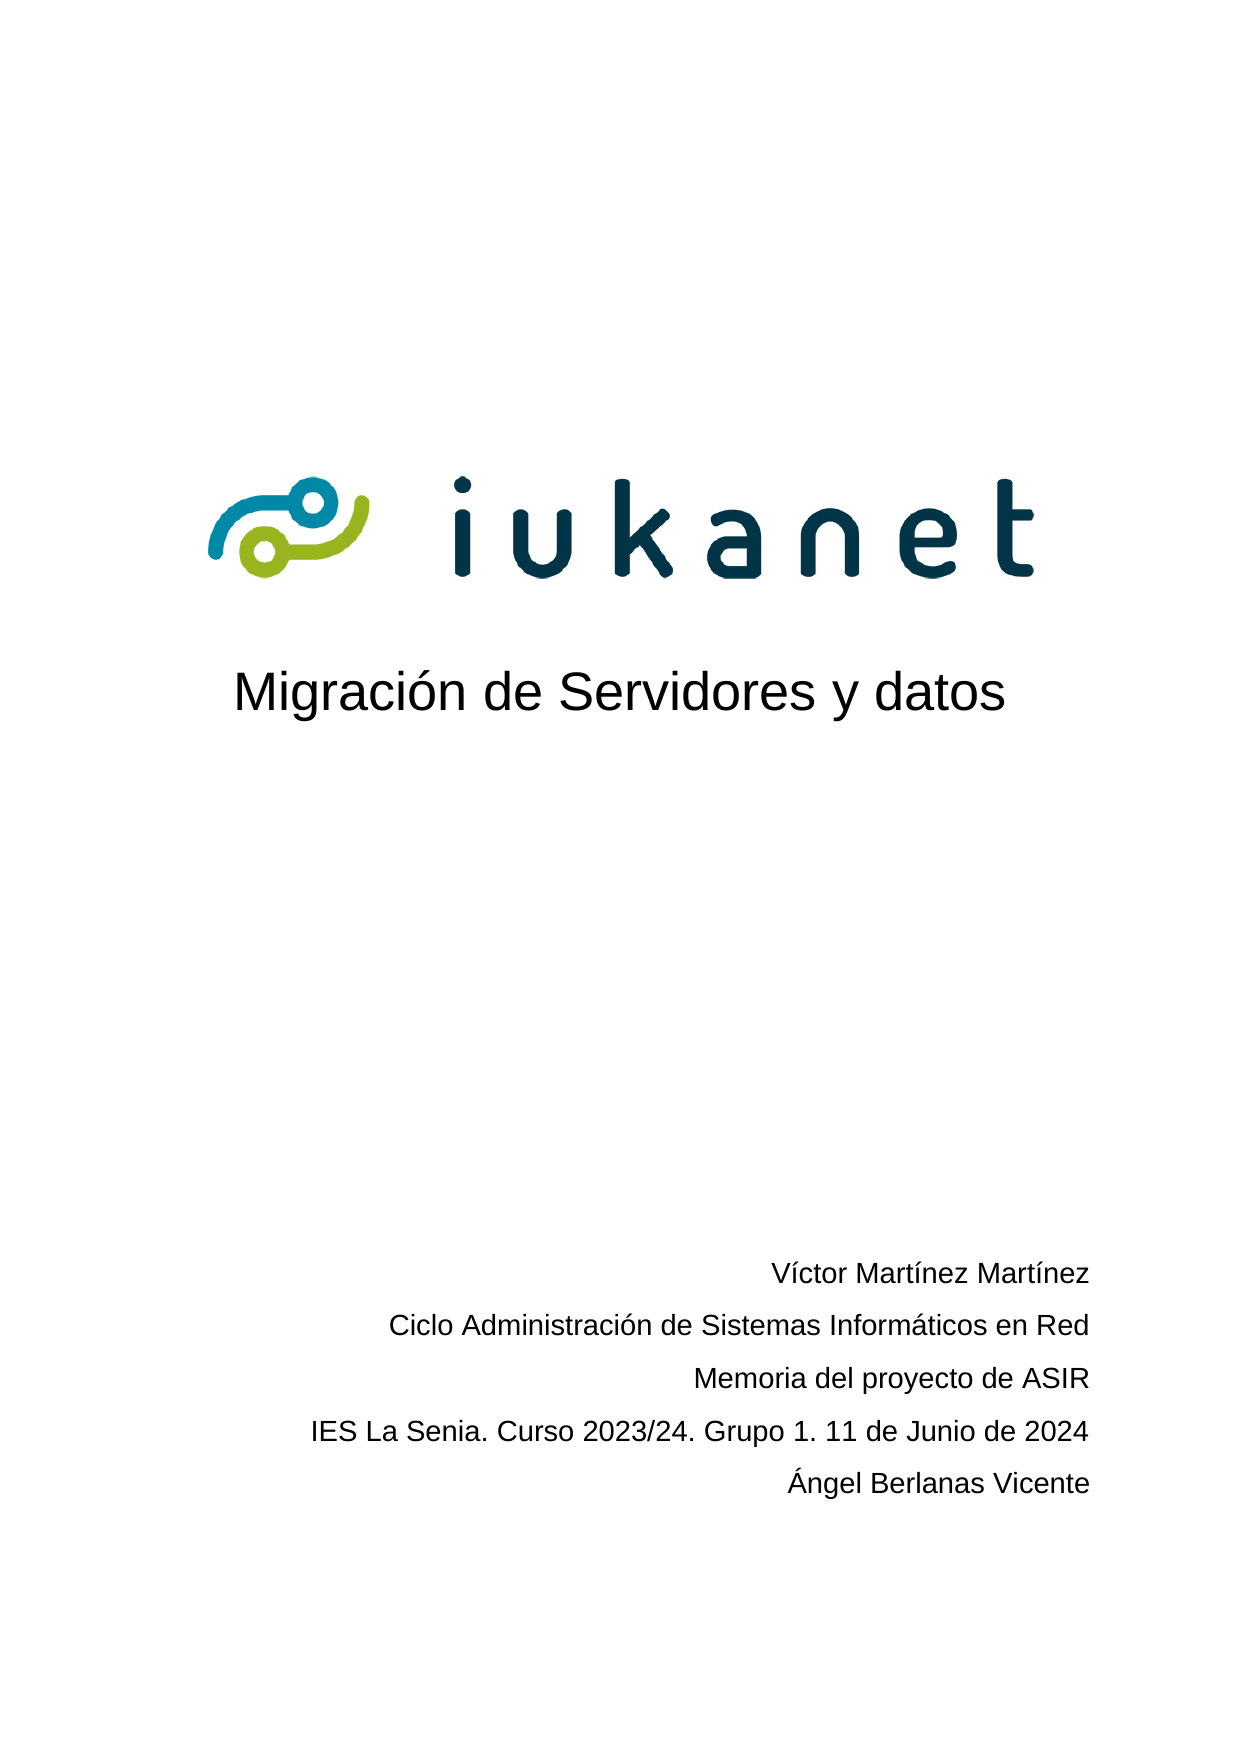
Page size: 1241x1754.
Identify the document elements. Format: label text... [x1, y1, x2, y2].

text IES La Senia. Curso 2023/24. Grupo 1. 11 de Junio de 2024 [150, 1414, 1090, 1447]
text Memoria del proyecto de ASIR [150, 1361, 1090, 1394]
text Ángel Berlanas Vicente [150, 1466, 1090, 1500]
text Ciclo Administración de Sistemas Informáticos en Red [150, 1308, 1090, 1342]
picture [150, 418, 1091, 636]
text Víctor Martínez Martínez [150, 1256, 1090, 1289]
title Migración de Servidores y datos [150, 660, 1090, 722]
